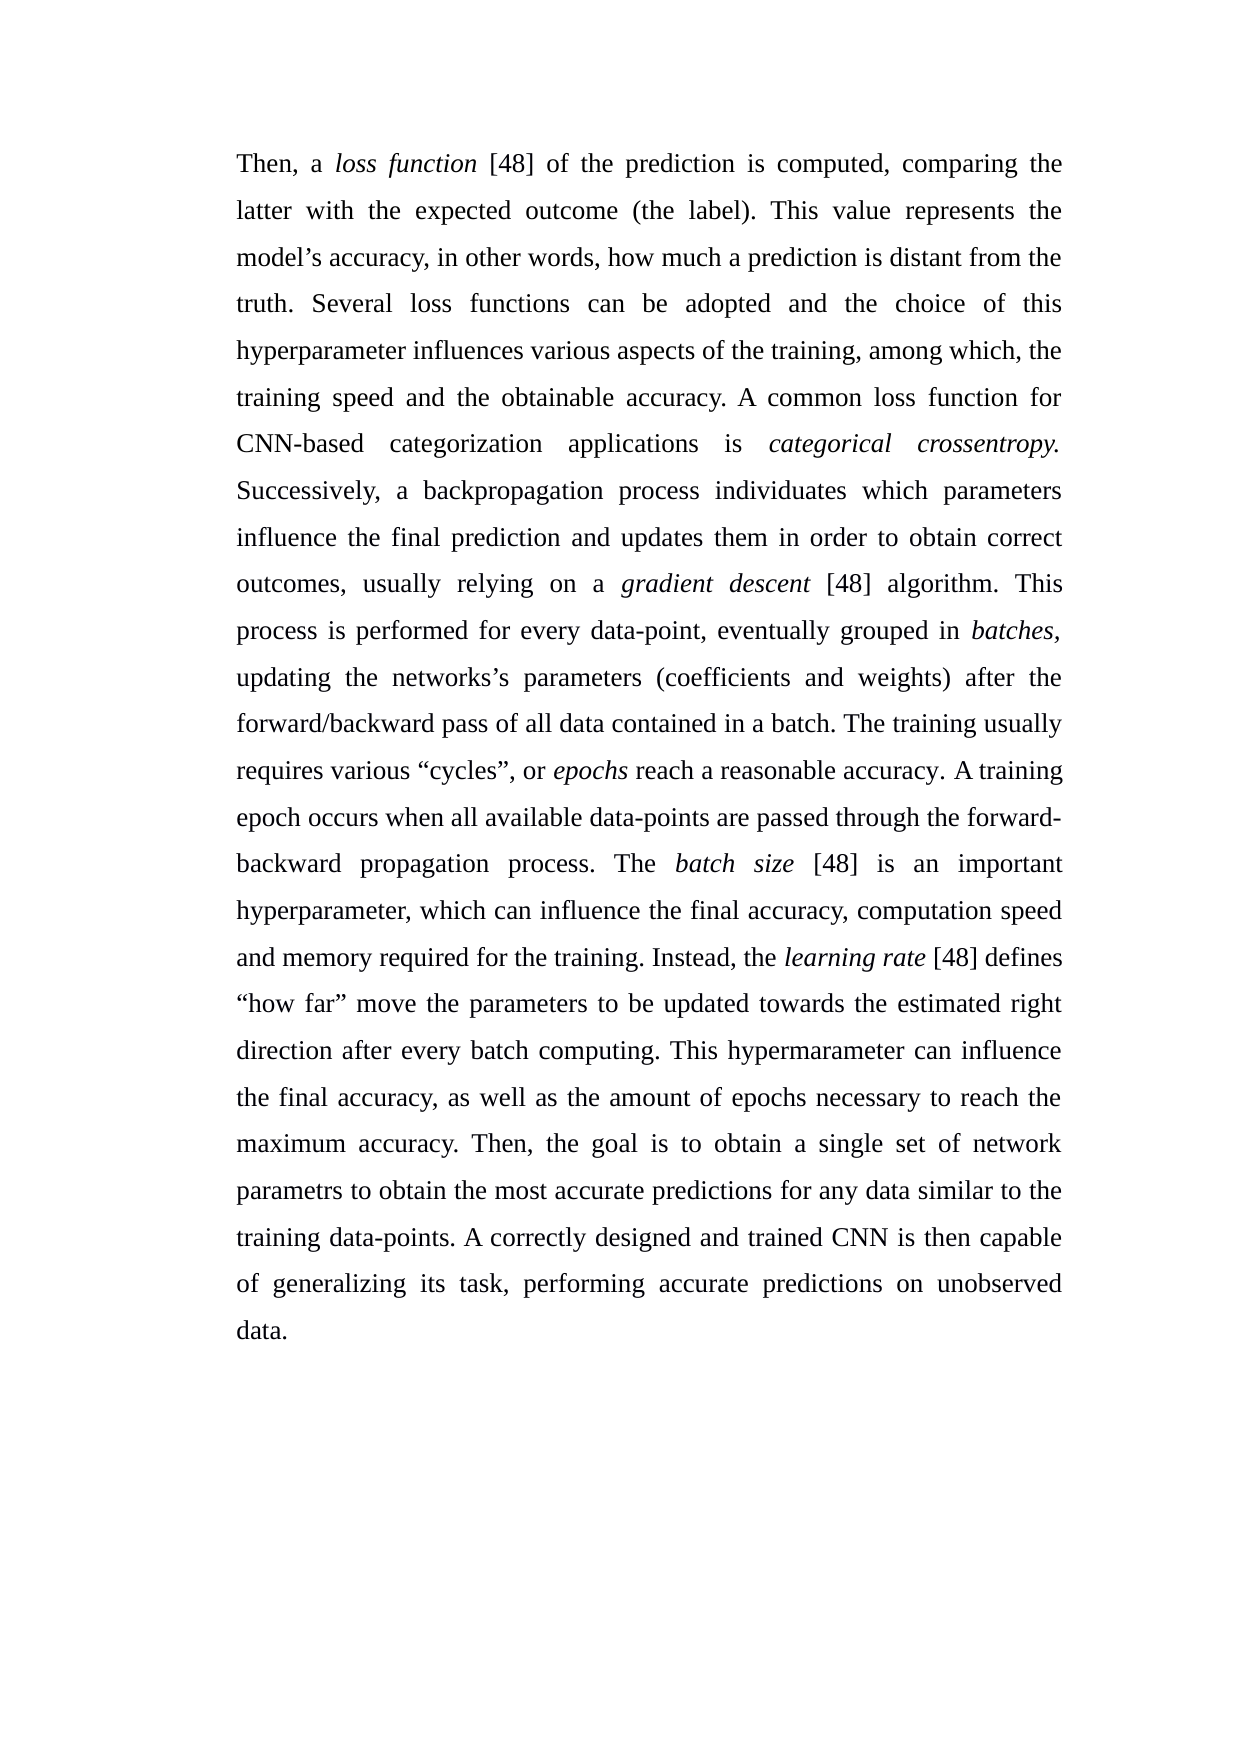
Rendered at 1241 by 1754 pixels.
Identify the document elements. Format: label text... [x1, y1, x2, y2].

text Then, a loss function [48] of the prediction is computed, comparing the latter with the expected outcome (the label). This value represents the model’s accuracy, in other words, how much a prediction is distant from the truth. Several loss functions can be adopted and the choice of this hyperparameter influences various aspects of the training, among which, the training speed and the obtainable accuracy. A common loss function for CNN-based categorization applications is categorical crossentropy. Successively, a backpropagation process individuates which parameters influence the final prediction and updates them in order to obtain correct outcomes, usually relying on a gradient descent [48] algorithm. This process is performed for every data-point, eventually grouped in batches, updating the networks’s parameters (coefficients and weights) after the forward/backward pass of all data contained in a batch. The training usually requires various “cycles”, or epochs reach a reasonable accuracy. A training epoch occurs when all available data-points are passed through the forward-backward propagation process. The batch size [48] is an important hyperparameter, which can influence the final accuracy, computation speed and memory required for the training. Instead, the learning rate [48] defines “how far” move the parameters to be updated towards the estimated right direction after every batch computing. This hypermarameter can influence the final accuracy, as well as the amount of epochs necessary to reach the maximum accuracy. Then, the goal is to obtain a single set of network parametrs to obtain the most accurate predictions for any data similar to the training data-points. A correctly designed and trained CNN is then capable of generalizing its task, performing accurate predictions on unobserved data. [236, 148, 1063, 1345]
